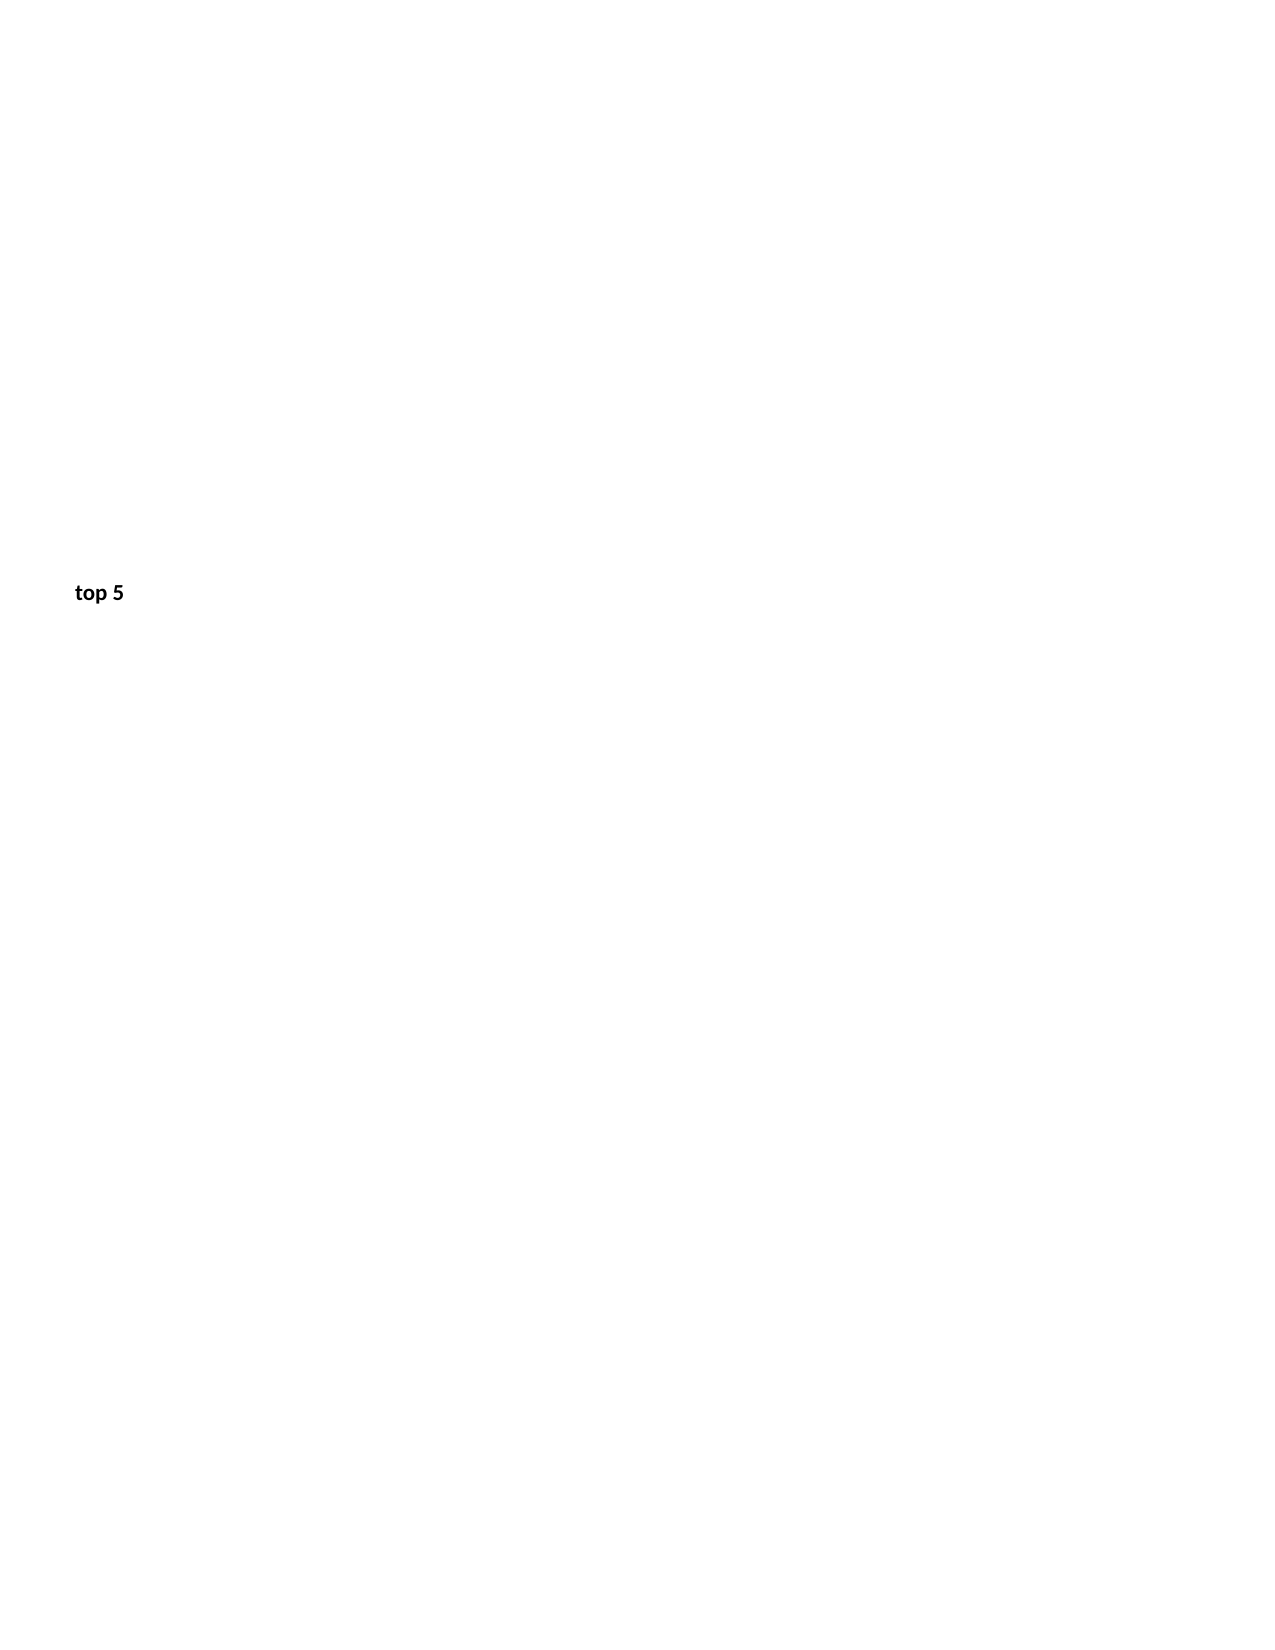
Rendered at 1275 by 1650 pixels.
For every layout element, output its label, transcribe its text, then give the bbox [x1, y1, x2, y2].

text top 5 [75, 578, 1200, 606]
